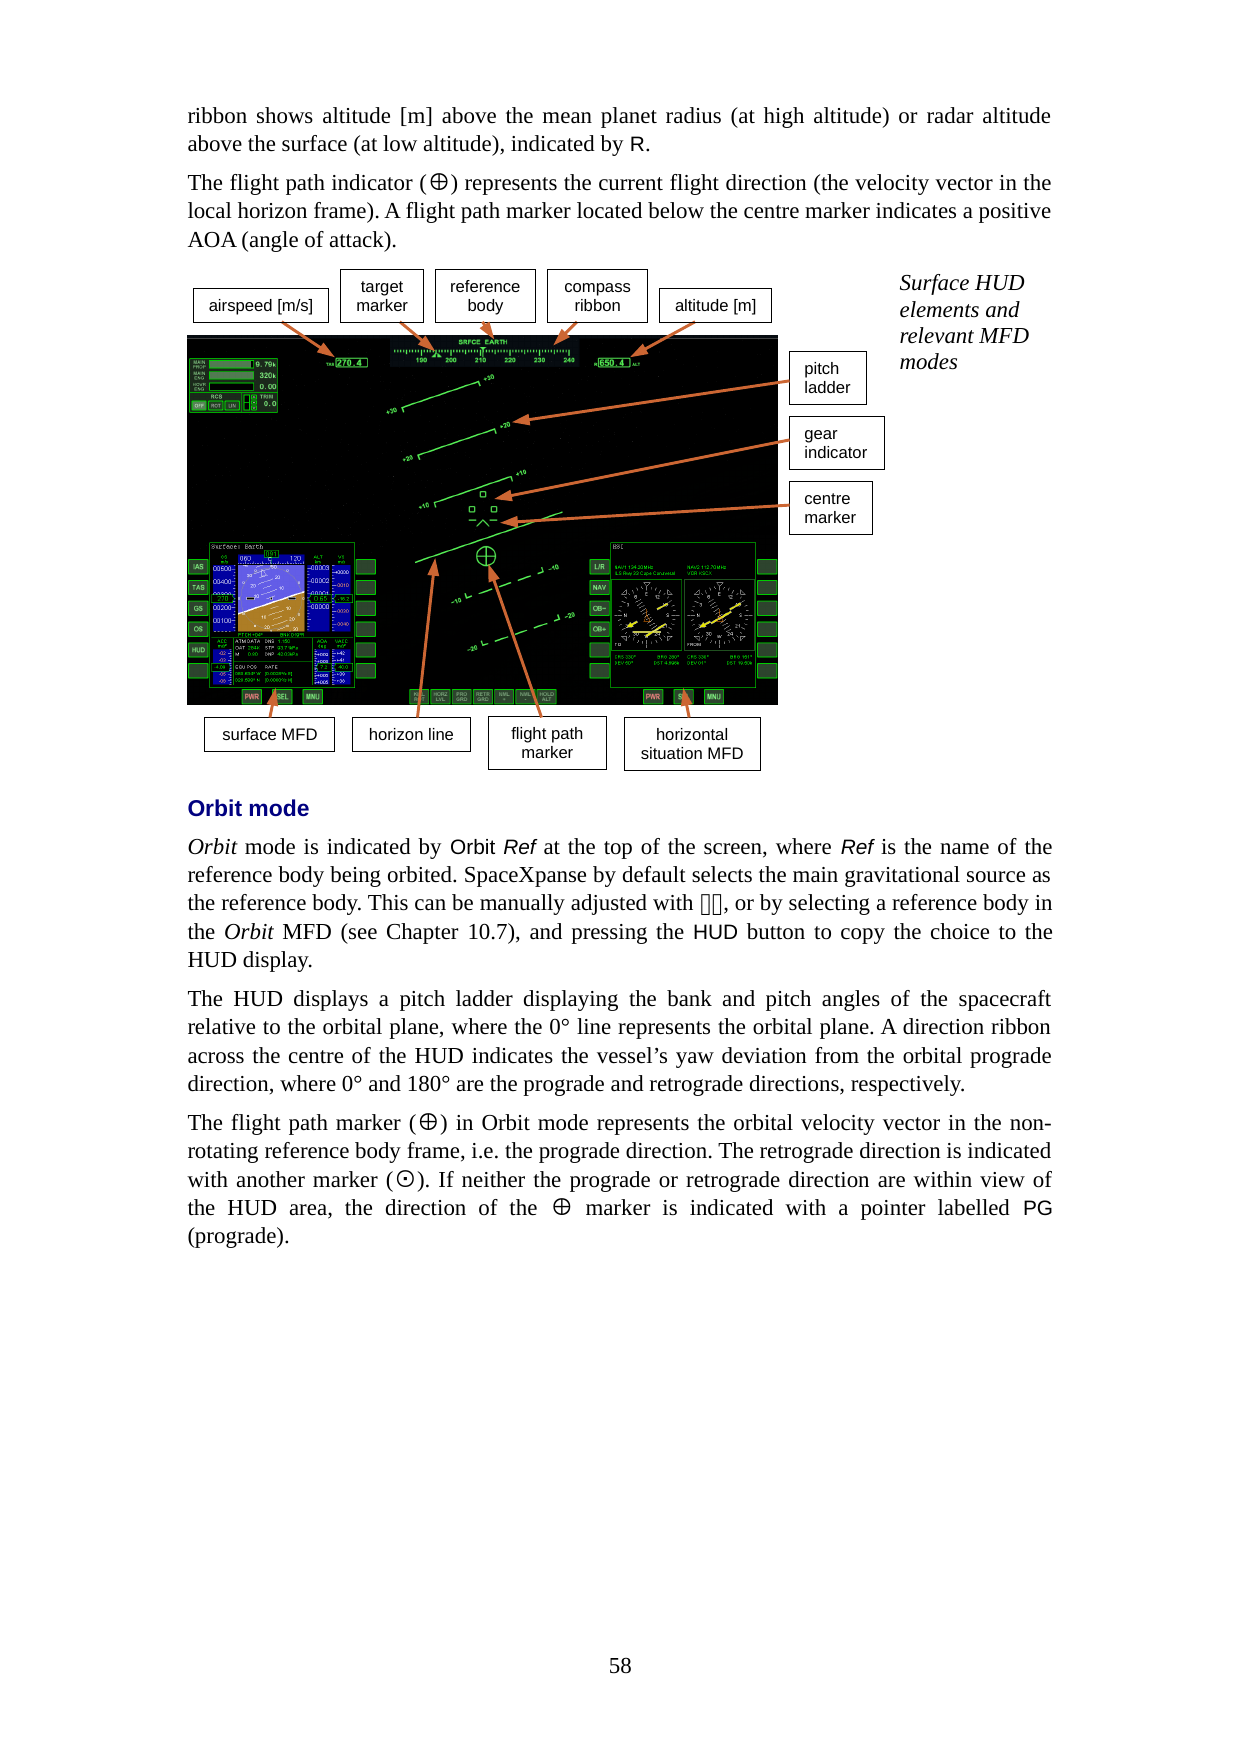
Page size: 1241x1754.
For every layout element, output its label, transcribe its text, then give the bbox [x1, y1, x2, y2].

picture [187, 335, 778, 705]
text Orbit mode is indicated by Orbit Ref at the top of the screen, where Ref is the name of the reference body being orbited. SpaceXpanse by default selects the main gravitational source as the reference body. This can be manually adjusted with , or by selecting a reference body in the Orbit MFD (see Chapter 10.6), and pressing the HUD button to copy the choice to the HUD display. [187, 832, 1053, 973]
text In Surface mode, the HUD provides attitude information relative to the local horizon. At the top, the compass ribbon shows the current heading with regard to true north. If a surface base has been targeted in the Map MFD (see Chapter 10.3), its bearing is indicated with a marker in the compass ribbon. The pitch ladder shows the current pitch and bank angles. The readout left of the compass ribbon shows true airspeed (TAS) [m/s] if atmospheric density is sufficiently high to measure it, or ground-speed (GS) otherwise. The readout right of the ribbon shows altitude [m] above the mean planet radius (at high altitude) or radar altitude above the surface (at low altitude), indicated by R. [187, 100, 1053, 157]
text The flight path marker (⊕) in Orbit mode represents the orbital velocity vector in the non-rotating reference body frame, i.e. the prograde direction. The retrograde direction is indicated with another marker (⊙). If neither the prograde or retrograde direction are within view of the HUD area, the direction of the ⊕ marker is indicated with a pointer labelled PG (prograde). [187, 1108, 1053, 1249]
subtitle Orbit mode [187, 272, 1053, 821]
text The flight path indicator (⊕) represents the current flight direction (the velocity vector in the local horizon frame). A flight path marker located below the centre marker indicates a positive AOA (angle of attack). [187, 168, 1053, 253]
text The HUD displays a pitch ladder displaying the bank and pitch angles of the spacecraft relative to the orbital plane, where the 0° line represents the orbital plane. A direction ribbon across the centre of the HUD indicates the vessel’s yaw deviation from the orbital prograde direction, where 0° and 180° are the prograde and retrograde directions, respectively. [187, 984, 1053, 1097]
